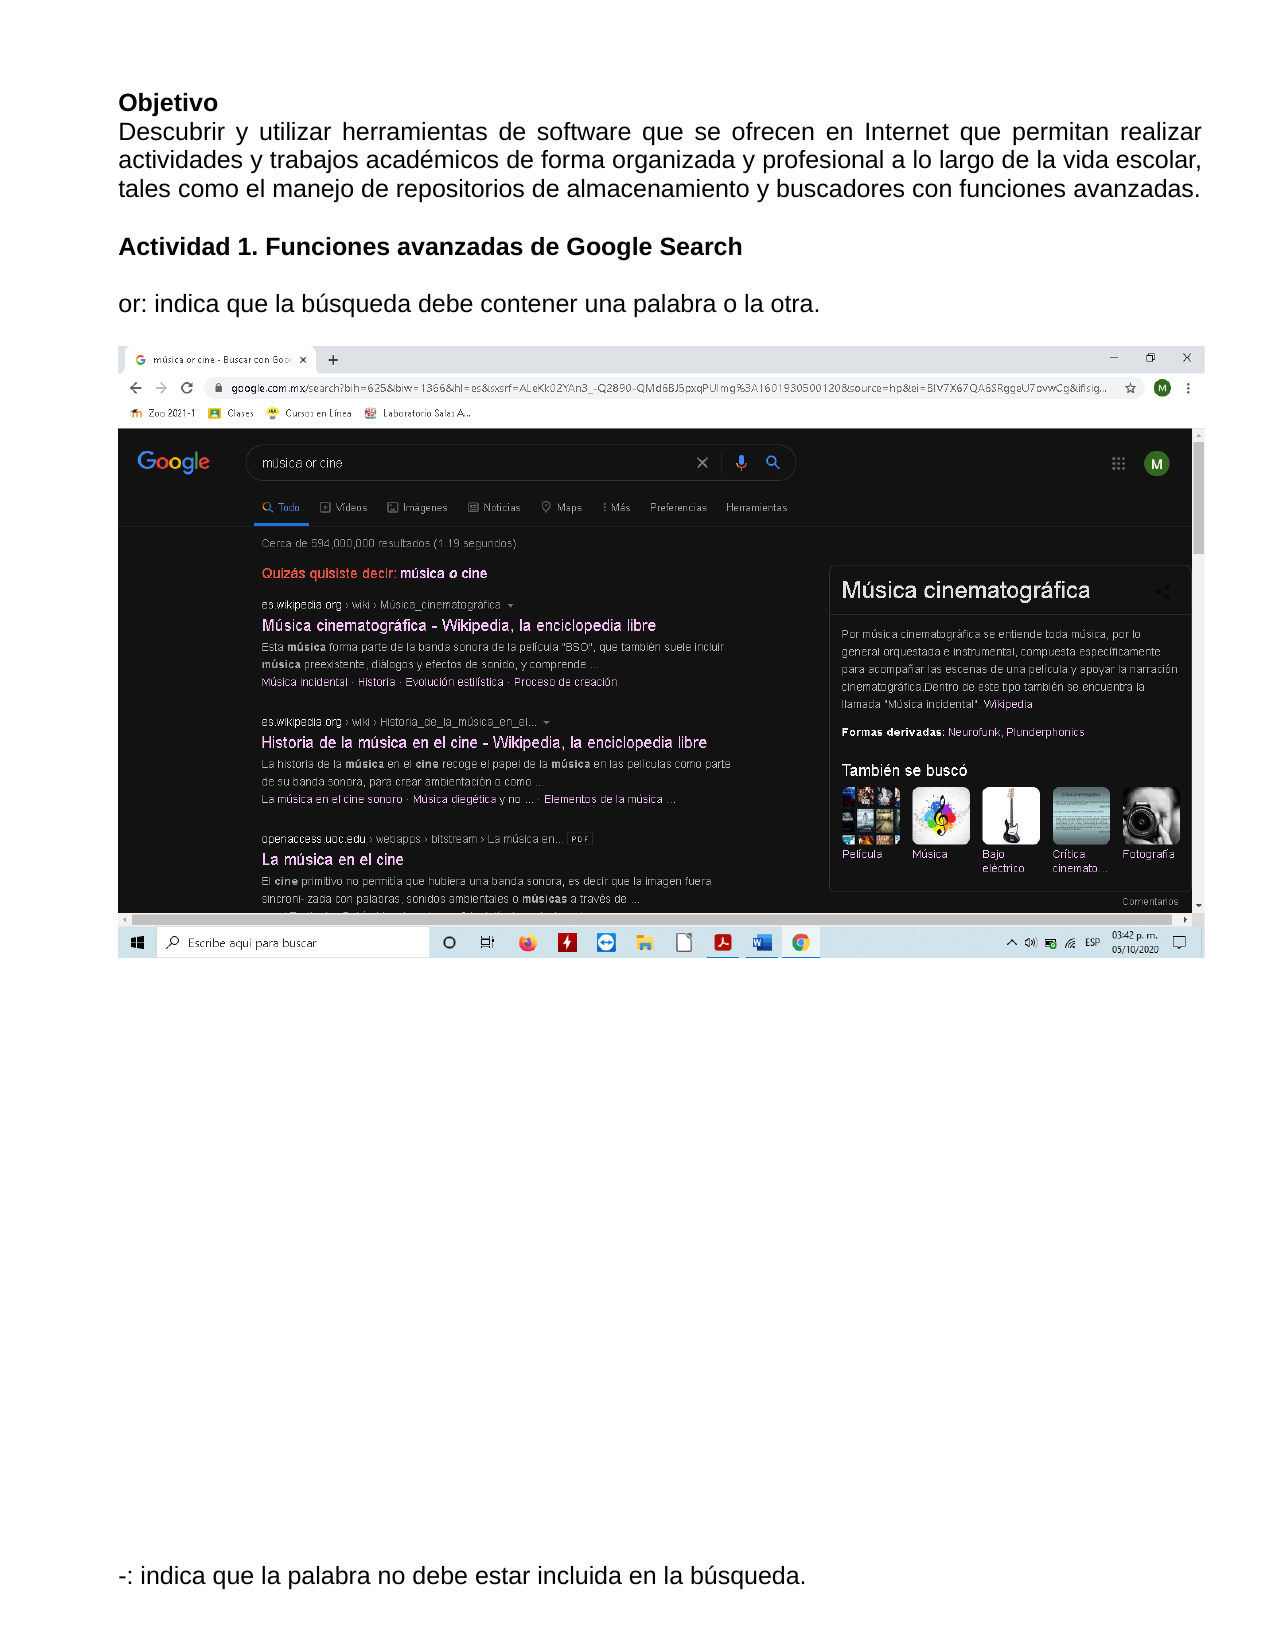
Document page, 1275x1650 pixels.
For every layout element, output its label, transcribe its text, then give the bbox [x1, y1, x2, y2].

text Actividad 1. Funciones avanzadas de Google Search [118, 232, 1205, 260]
text Objetivo [118, 88, 1205, 117]
text -: indica que la palabra no debe estar incluida en la búsqueda. [118, 1561, 1205, 1590]
text or: indica que la búsqueda debe contener una palabra o la otra. [118, 289, 1205, 318]
text Descubrir y utilizar herramientas de software que se ofrecen en Internet que permitan realizar actividades y trabajos académicos de forma organizada y profesional a lo largo de la vida escolar, tales como el manejo de repositorios de almacenamiento y buscadores con funciones avanzadas. [118, 117, 1205, 203]
